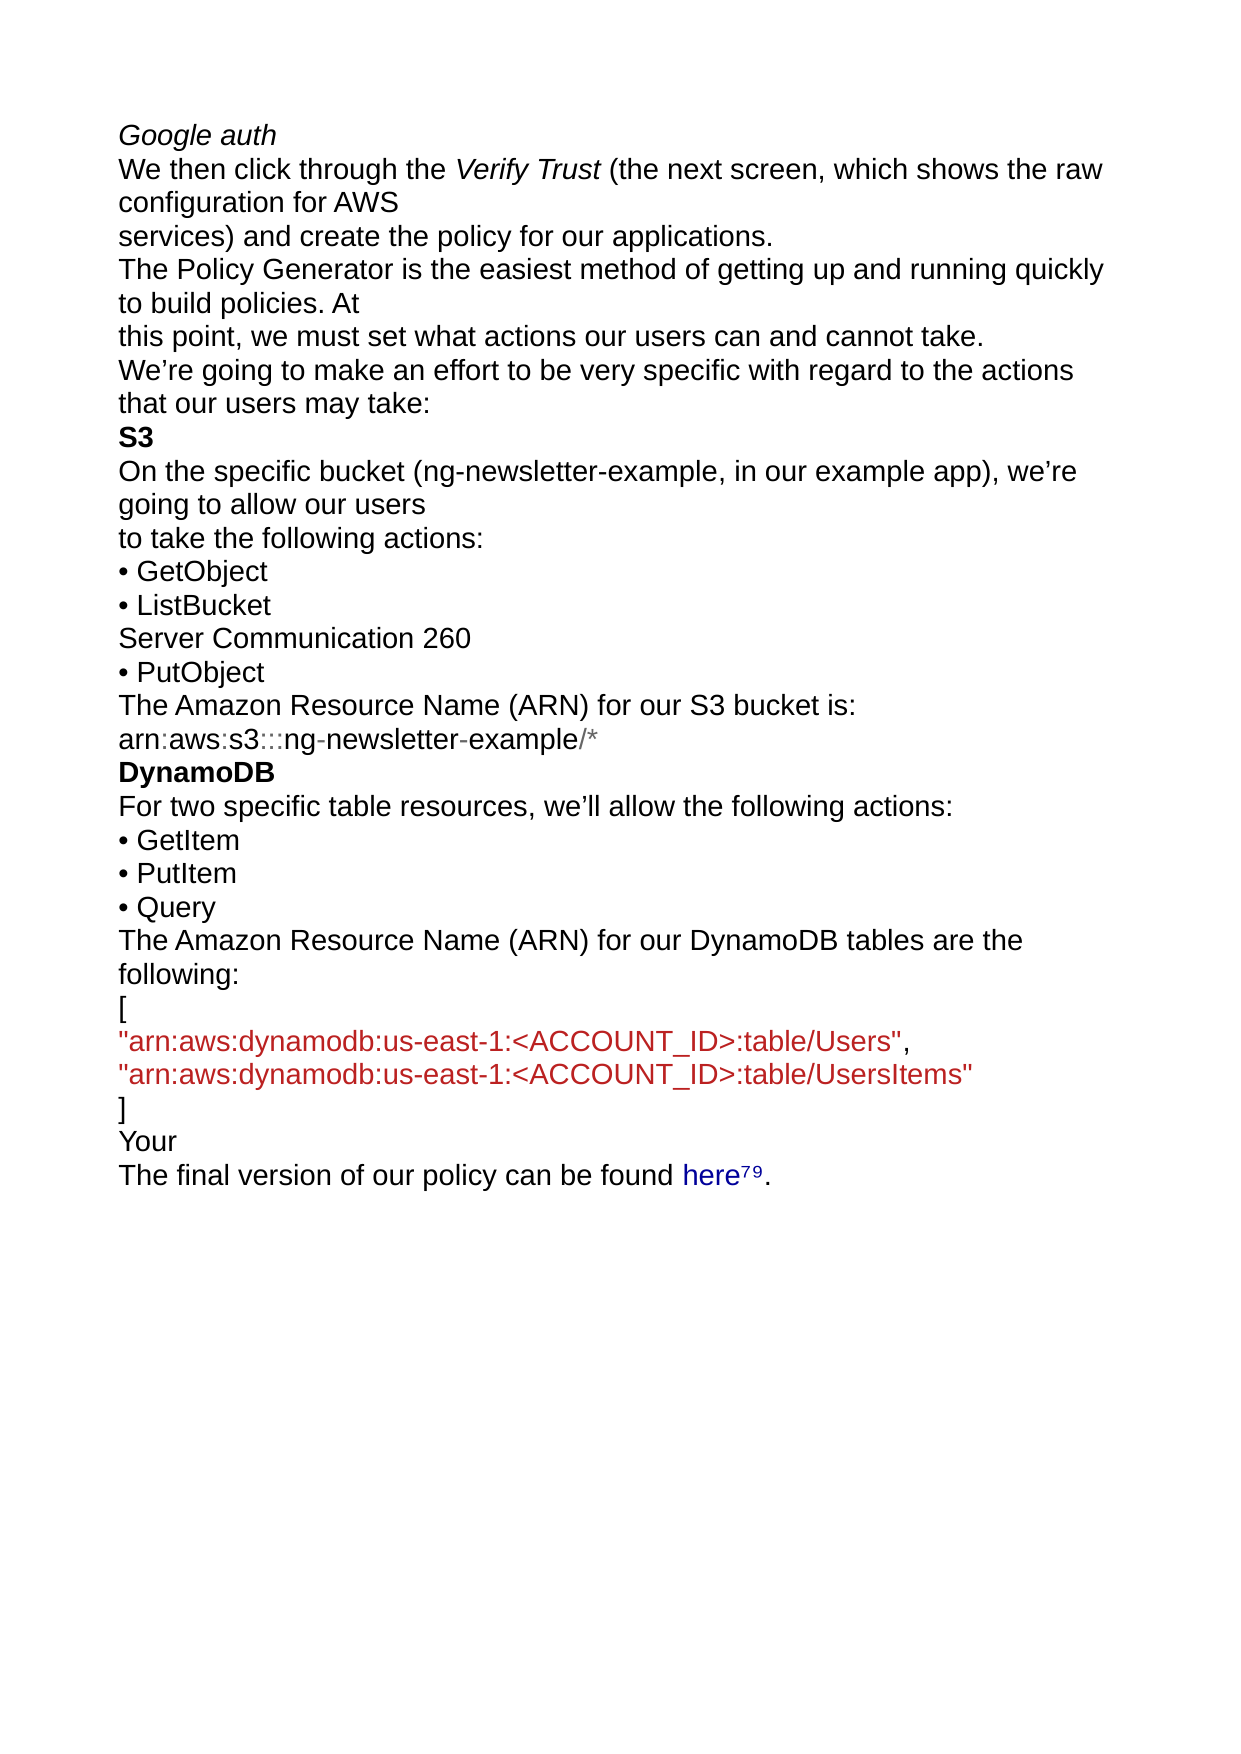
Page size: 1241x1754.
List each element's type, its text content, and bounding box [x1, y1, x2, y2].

text • GetObject [118, 554, 1122, 588]
text services) and create the policy for our applications. [118, 219, 1122, 252]
text • Query [118, 889, 1122, 923]
text • PutObject [118, 655, 1122, 688]
text We’re going to make an effort to be very specific with regard to the actions that our users may take: [118, 353, 1122, 420]
text For two specific table resources, we’ll allow the following actions: [118, 789, 1122, 822]
text Google auth [118, 118, 1122, 152]
text The Amazon Resource Name (ARN) for our S3 bucket is: [118, 688, 1122, 722]
text The final version of our policy can be found here⁷⁹. [118, 1158, 1122, 1191]
text ] [118, 1091, 1122, 1124]
text The Amazon Resource Name (ARN) for our DynamoDB tables are the following: [118, 923, 1122, 990]
text [ [118, 990, 1122, 1024]
text We then click through the Verify Trust (the next screen, which shows the raw configuration for AWS [118, 152, 1122, 219]
text On the specific bucket (ng-newsletter-example, in our example app), we’re going to allow our users [118, 453, 1122, 521]
text this point, we must set what actions our users can and cannot take. [118, 319, 1122, 353]
text Server Communication 260 [118, 621, 1122, 655]
text to take the following actions: [118, 521, 1122, 554]
text "arn:aws:dynamodb:us-east-1:<ACCOUNT_ID>:table/Users", [118, 1024, 1122, 1057]
text arn:aws:s3:::ng-newsletter-example/* [118, 722, 1122, 755]
text The Policy Generator is the easiest method of getting up and running quickly to build policies. At [118, 252, 1122, 319]
text S3 [118, 420, 1122, 453]
text Your [118, 1124, 1122, 1158]
text DynamoDB [118, 755, 1122, 789]
text "arn:aws:dynamodb:us-east-1:<ACCOUNT_ID>:table/UsersItems" [118, 1057, 1122, 1091]
text • PutItem [118, 856, 1122, 889]
text • ListBucket [118, 588, 1122, 621]
text • GetItem [118, 822, 1122, 856]
